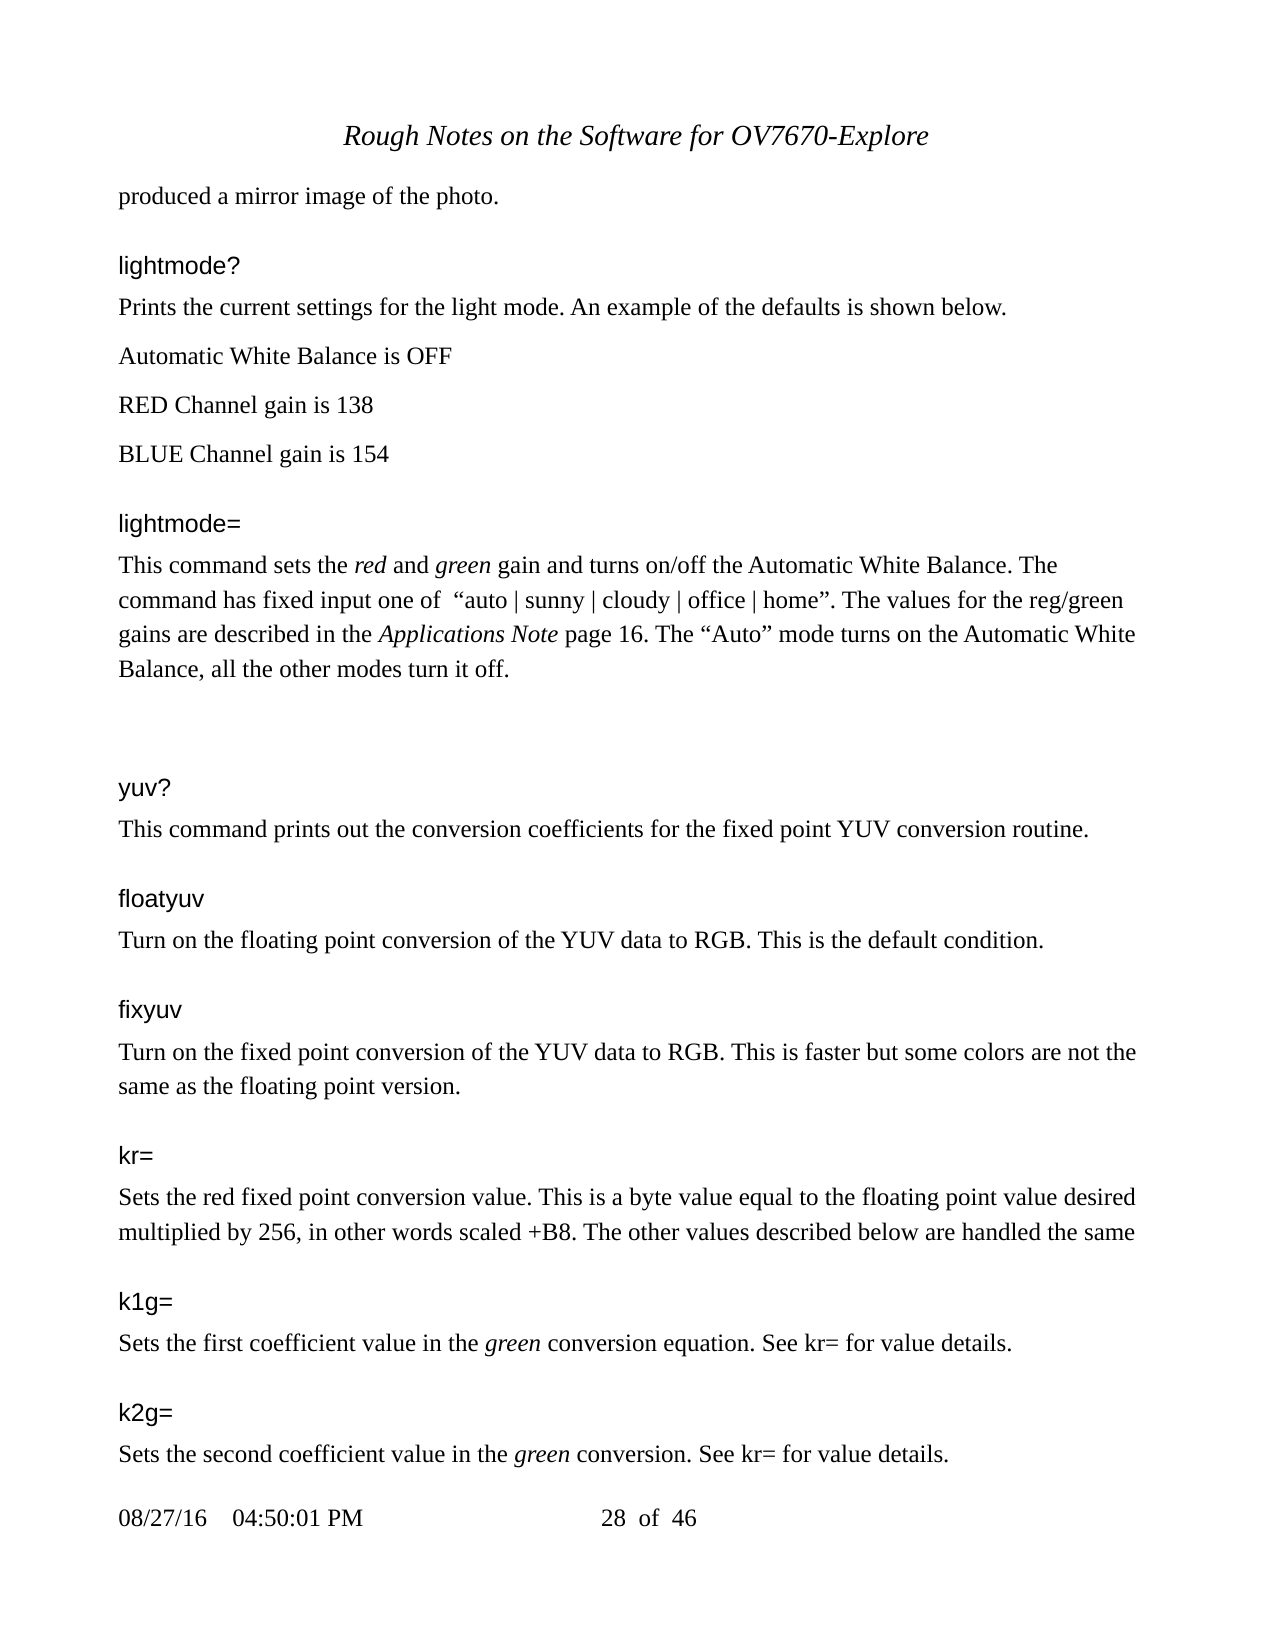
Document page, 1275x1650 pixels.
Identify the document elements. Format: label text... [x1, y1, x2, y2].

subtitle yuv? [118, 773, 1157, 802]
subtitle fixyuv [118, 995, 1157, 1024]
text Turn on the floating point conversion of the YUV data to RGB. This is the default condition. [118, 925, 1157, 954]
text Sets the second coefficient value in the green conversion. See kr= for value details. [118, 1439, 1157, 1468]
text This command prints out the conversion coefficients for the fixed point YUV conversion routine. [118, 814, 1157, 843]
subtitle k2g= [118, 1398, 1157, 1426]
text produced a mirror image of the photo. [118, 181, 1157, 210]
subtitle lightmode? [118, 251, 1157, 280]
text Sets the red fixed point conversion value. This is a byte value equal to the floating point value desired multiplied by 256, in other words scaled +B8. The other values described below are handled the same [118, 1182, 1157, 1245]
text Automatic White Balance is OFF [118, 341, 1157, 370]
text Prints the current settings for the light mode. An example of the defaults is shown below. [118, 292, 1157, 321]
text Turn on the fixed point conversion of the YUV data to RGB. This is faster but some colors are not the same as the floating point version. [118, 1037, 1157, 1100]
subtitle lightmode= [118, 509, 1157, 538]
text BLUE Channel gain is 154 [118, 439, 1157, 468]
text Sets the first coefficient value in the green conversion equation. See kr= for value details. [118, 1328, 1157, 1357]
subtitle kr= [118, 1141, 1157, 1170]
text RED Channel gain is 138 [118, 390, 1157, 419]
text This command sets the red and green gain and turns on/off the Automatic White Balance. The command has fixed input one of “auto | sunny | cloudy | office | home”. The values for the reg/green gains are described in the Applications Note page 16. The “Auto” mode turns on the Automatic White Balance, all the other modes turn it off. [118, 551, 1157, 683]
subtitle k1g= [118, 1287, 1157, 1315]
subtitle floatyuv [118, 884, 1157, 913]
